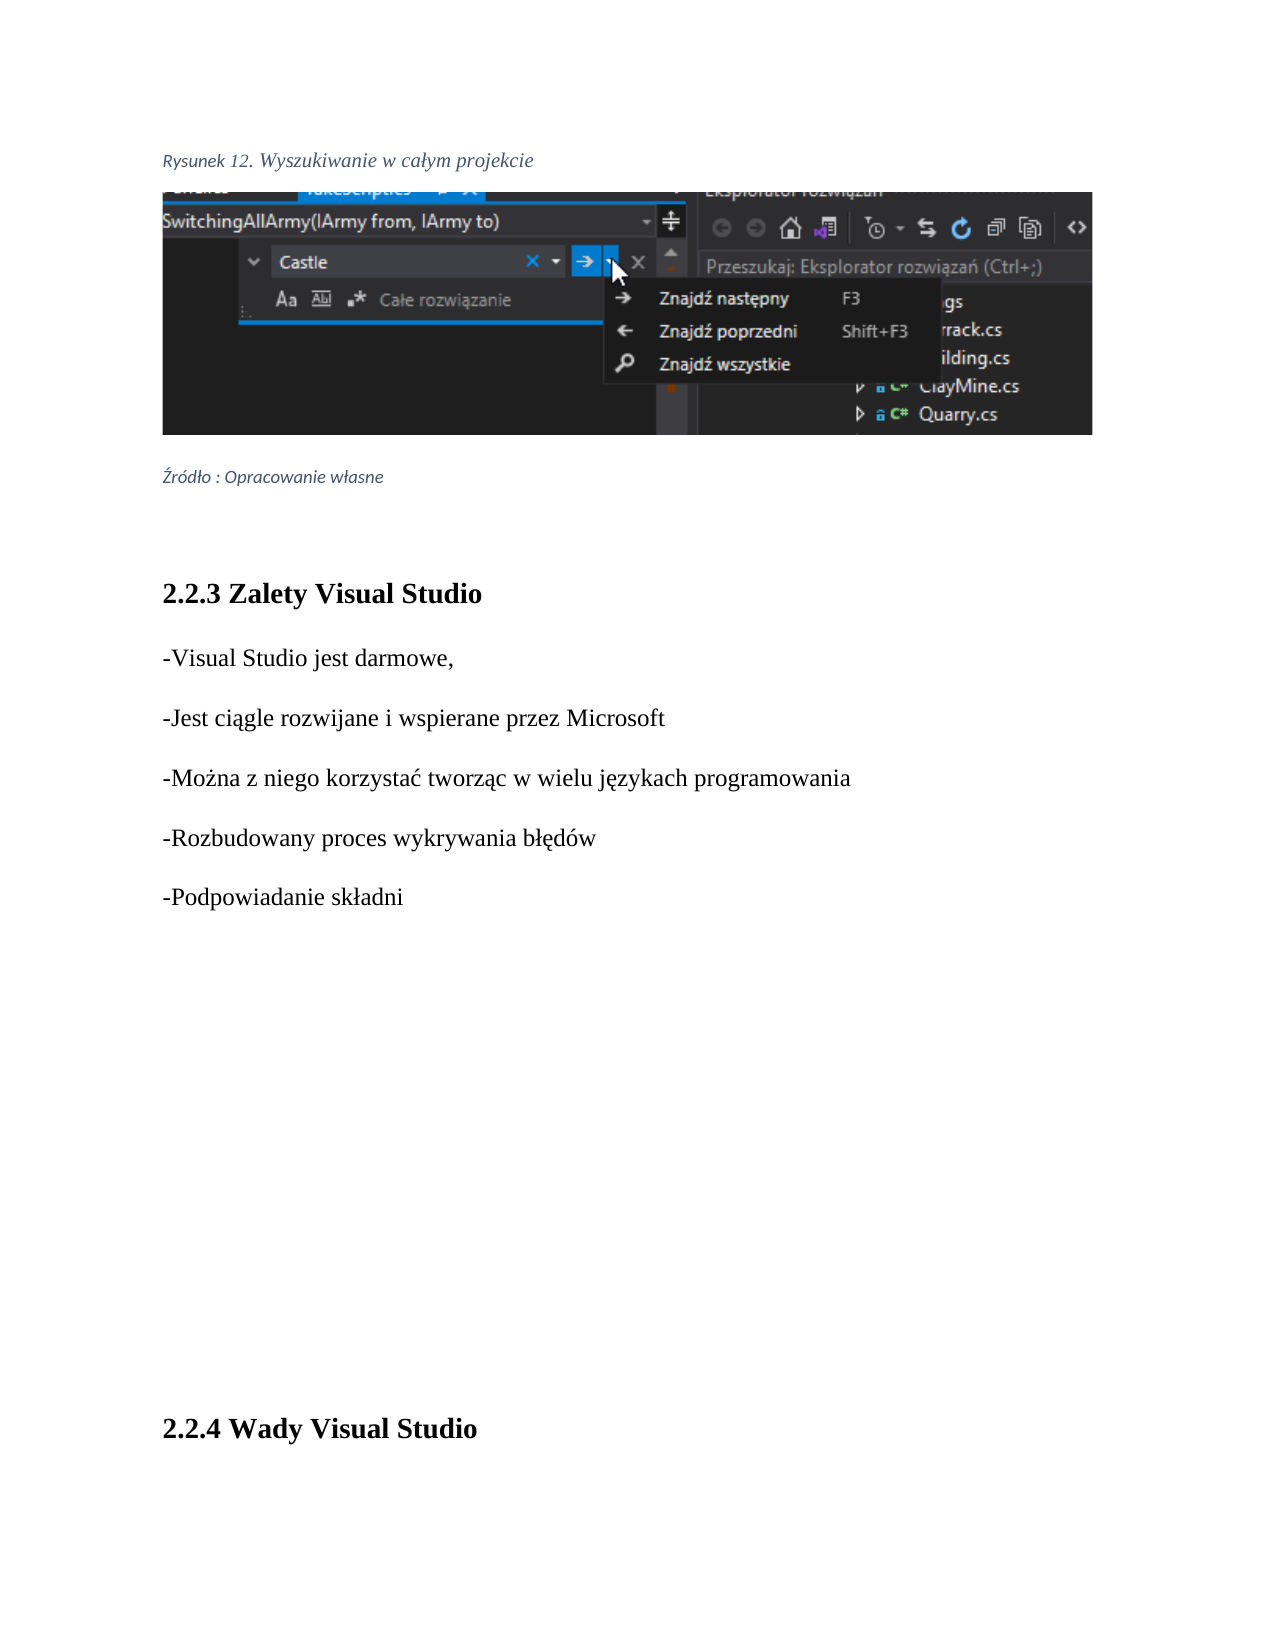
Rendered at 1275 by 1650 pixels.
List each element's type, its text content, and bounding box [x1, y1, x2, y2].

text 2.2.3 Zalety Visual Studio [162, 576, 1127, 610]
text -Visual Studio jest darmowe, [162, 643, 1127, 672]
text -Rozbudowany proces wykrywania błędów [162, 823, 1127, 851]
text -Jest ciągle rozwijane i wspierane przez Microsoft [162, 703, 1127, 732]
text -Można z niego korzystać tworząc w wielu językach programowania [162, 763, 1127, 792]
text -Podpowiadanie składni [162, 882, 1127, 911]
text Źródło : Opracowanie własne [162, 466, 1127, 488]
text 2.2.4 Wady Visual Studio [162, 1411, 1127, 1444]
text Rysunek 12. Wyszukiwanie w całym projekcie [162, 148, 1127, 172]
